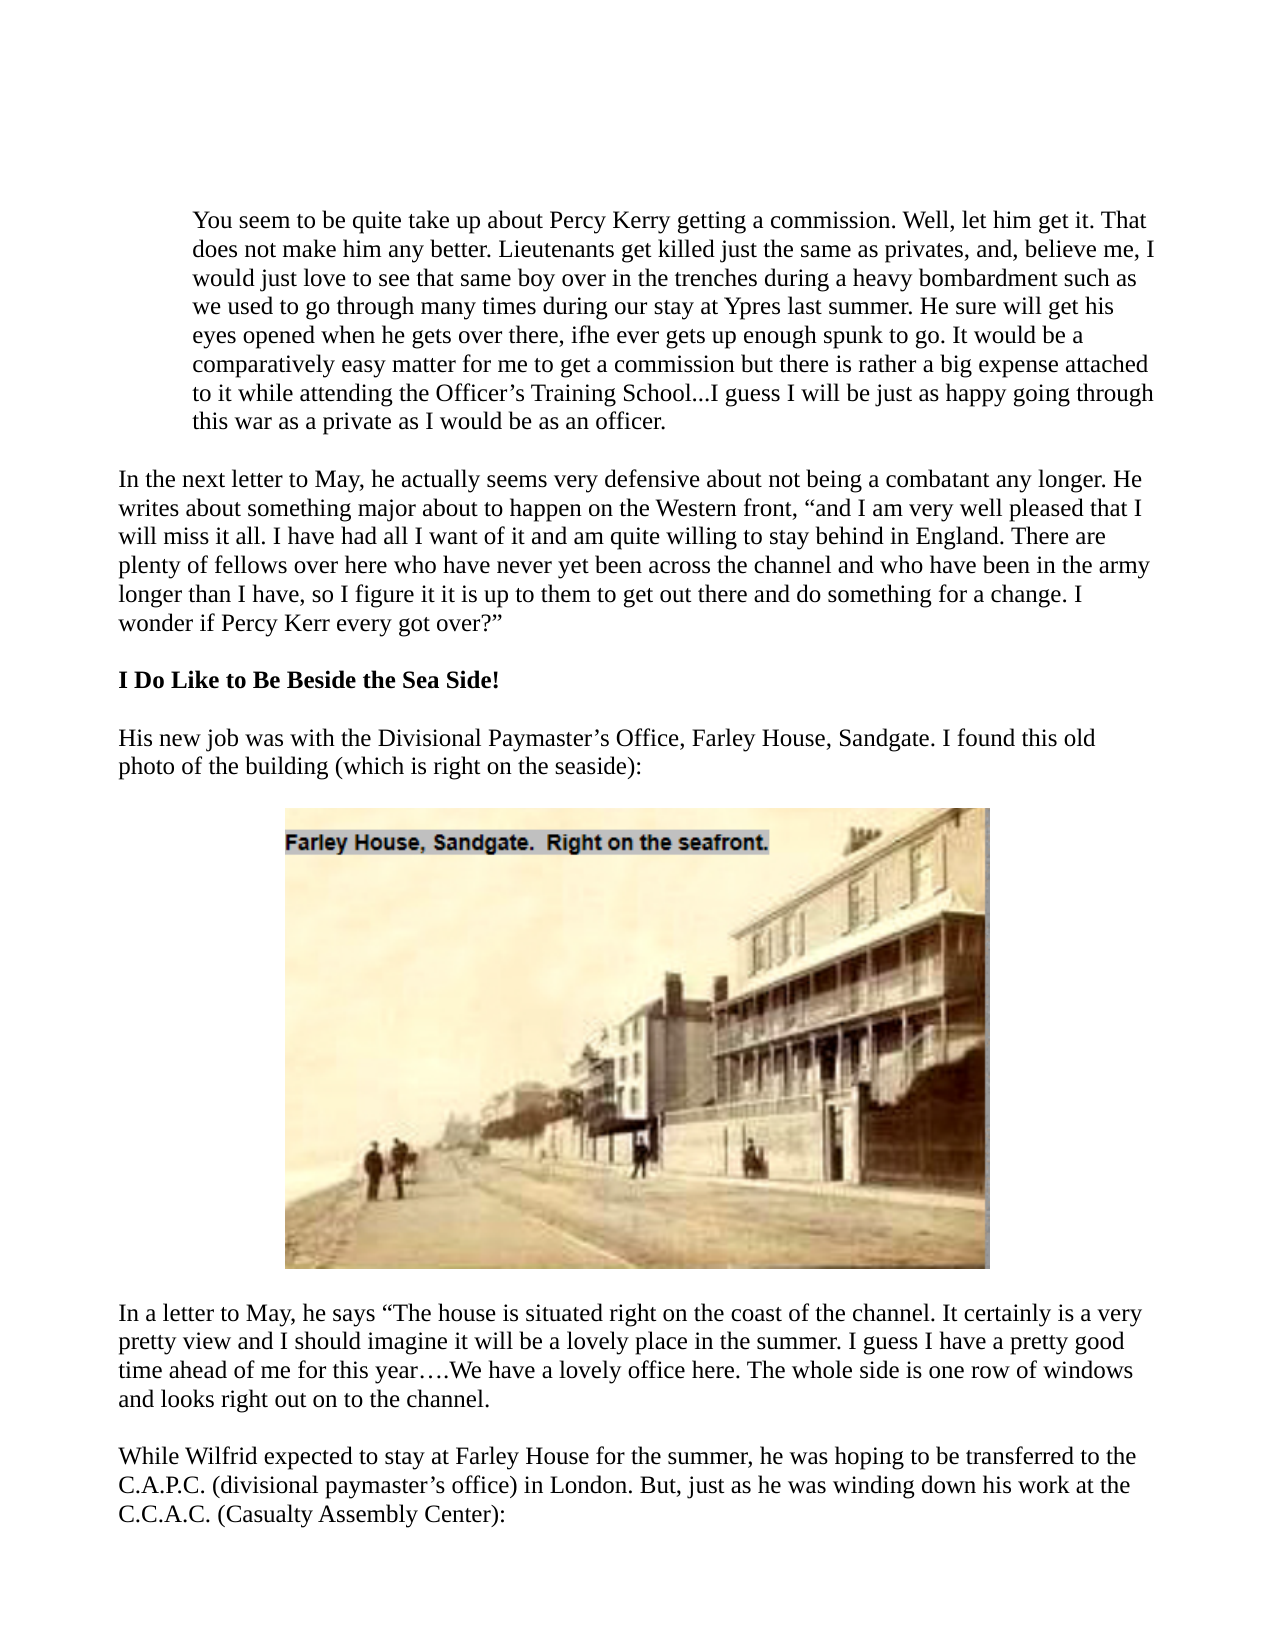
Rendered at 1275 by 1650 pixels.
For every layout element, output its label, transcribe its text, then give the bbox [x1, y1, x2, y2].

text In the next letter to May, he actually seems very defensive about not being a combatant any longer. He writes about something major about to happen on the Western front, “and I am very well pleased that I will miss it all. I have had all I want of it and am quite willing to stay behind in England. There are plenty of fellows over here who have never yet been across the channel and who have been in the army longer than I have, so I figure it it is up to them to get out there and do something for a change. I wonder if Percy Kerr every got over?” [118, 464, 1157, 636]
text In a letter to May, he says “The house is situated right on the coast of the channel. It certainly is a very pretty view and I should imagine it will be a lovely place in the summer. I guess I have a pretty good time ahead of me for this year….We have a lovely office here. The whole side is one row of windows and looks right out on to the channel. [118, 1298, 1157, 1413]
text You seem to be quite take up about Percy Kerry getting a commission. Well, let him get it. That does not make him any better. Lieutenants get killed just the same as privates, and, believe me, I would just love to see that same boy over in the trenches during a heavy bombardment such as we used to go through many times during our stay at Ypres last summer. He sure will get his eyes opened when he gets over there, ifhe ever gets up enough spunk to go. It would be a comparatively easy matter for me to get a commission but there is rather a big expense attached to it while attending the Officer’s Training School...I guess I will be just as happy going through this war as a private as I would be as an officer. [192, 205, 1157, 435]
text His new job was with the Divisional Paymaster’s Office, Farley House, Sandgate. I found this old photo of the building (which is right on the seaside): [118, 723, 1157, 780]
picture [285, 808, 990, 1269]
text While Wilfrid expected to stay at Farley House for the summer, he was hoping to be transferred to the C.A.P.C. (divisional paymaster’s office) in London. But, just as he was winding down his work at the C.C.A.C. (Casualty Assembly Center): [118, 1441, 1157, 1528]
text I Do Like to Be Beside the Sea Side! [118, 665, 1157, 694]
